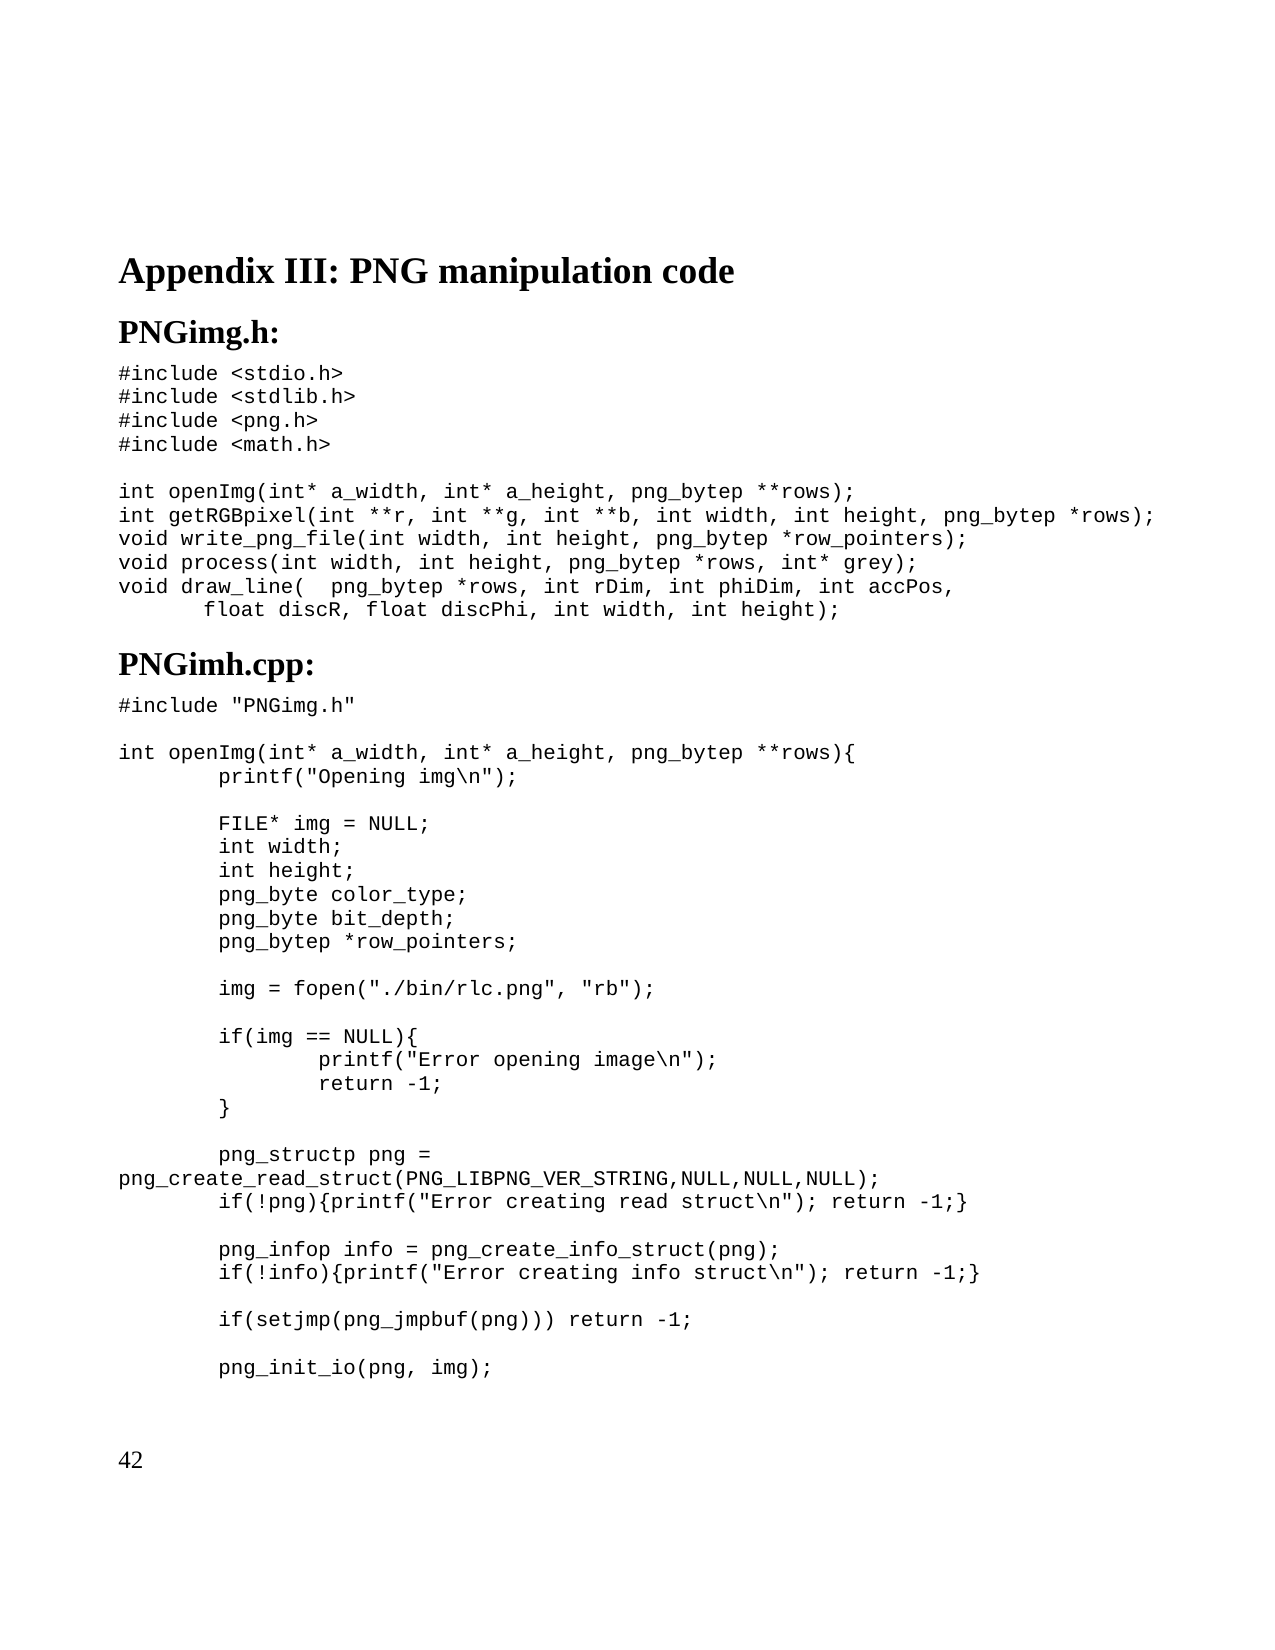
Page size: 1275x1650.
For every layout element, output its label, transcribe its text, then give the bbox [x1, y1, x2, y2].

text float discR, float discPhi, int width, int height); [118, 599, 1157, 623]
text png_infop info = png_create_info_struct(png); [118, 1238, 1157, 1262]
text int getRGBpixel(int **r, int **g, int **b, int width, int height, png_bytep *rows); [118, 505, 1157, 528]
text if(setjmp(png_jmpbuf(png))) return -1; [118, 1309, 1157, 1333]
text #include <math.h> [118, 434, 1157, 457]
subtitle Appendix III: PNG manipulation code [118, 248, 1157, 291]
text int openImg(int* a_width, int* a_height, png_bytep **rows){ [118, 742, 1157, 766]
text int openImg(int* a_width, int* a_height, png_bytep **rows); [118, 481, 1157, 505]
subtitle PNGimh.cpp: [118, 644, 1157, 682]
text printf("Opening img\n"); [118, 766, 1157, 789]
text png_init_io(png, img); [118, 1357, 1157, 1380]
text #include <stdio.h> [118, 363, 1157, 387]
text FILE* img = NULL; [118, 813, 1157, 837]
text png_structp png = png_create_read_struct(PNG_LIBPNG_VER_STRING,NULL,NULL,NULL); [118, 1144, 1157, 1191]
text return -1; [118, 1073, 1157, 1097]
text #include "PNGimg.h" [118, 695, 1157, 718]
text if(!png){printf("Error creating read struct\n"); return -1;} [118, 1191, 1157, 1215]
text printf("Error opening image\n"); [118, 1049, 1157, 1073]
text #include <stdlib.h> [118, 387, 1157, 410]
text int width; [118, 837, 1157, 860]
text void draw_line( png_bytep *rows, int rDim, int phiDim, int accPos, [118, 576, 1157, 599]
text int height; [118, 860, 1157, 884]
text img = fopen("./bin/rlc.png", "rb"); [118, 978, 1157, 1002]
text #include <png.h> [118, 410, 1157, 434]
text if(!info){printf("Error creating info struct\n"); return -1;} [118, 1262, 1157, 1286]
text png_bytep *row_pointers; [118, 931, 1157, 955]
subtitle PNGimg.h: [118, 312, 1157, 350]
text void write_png_file(int width, int height, png_bytep *row_pointers); [118, 528, 1157, 552]
text void process(int width, int height, png_bytep *rows, int* grey); [118, 552, 1157, 576]
text png_byte bit_depth; [118, 907, 1157, 931]
text if(img == NULL){ [118, 1026, 1157, 1049]
text png_byte color_type; [118, 884, 1157, 907]
text } [118, 1097, 1157, 1120]
